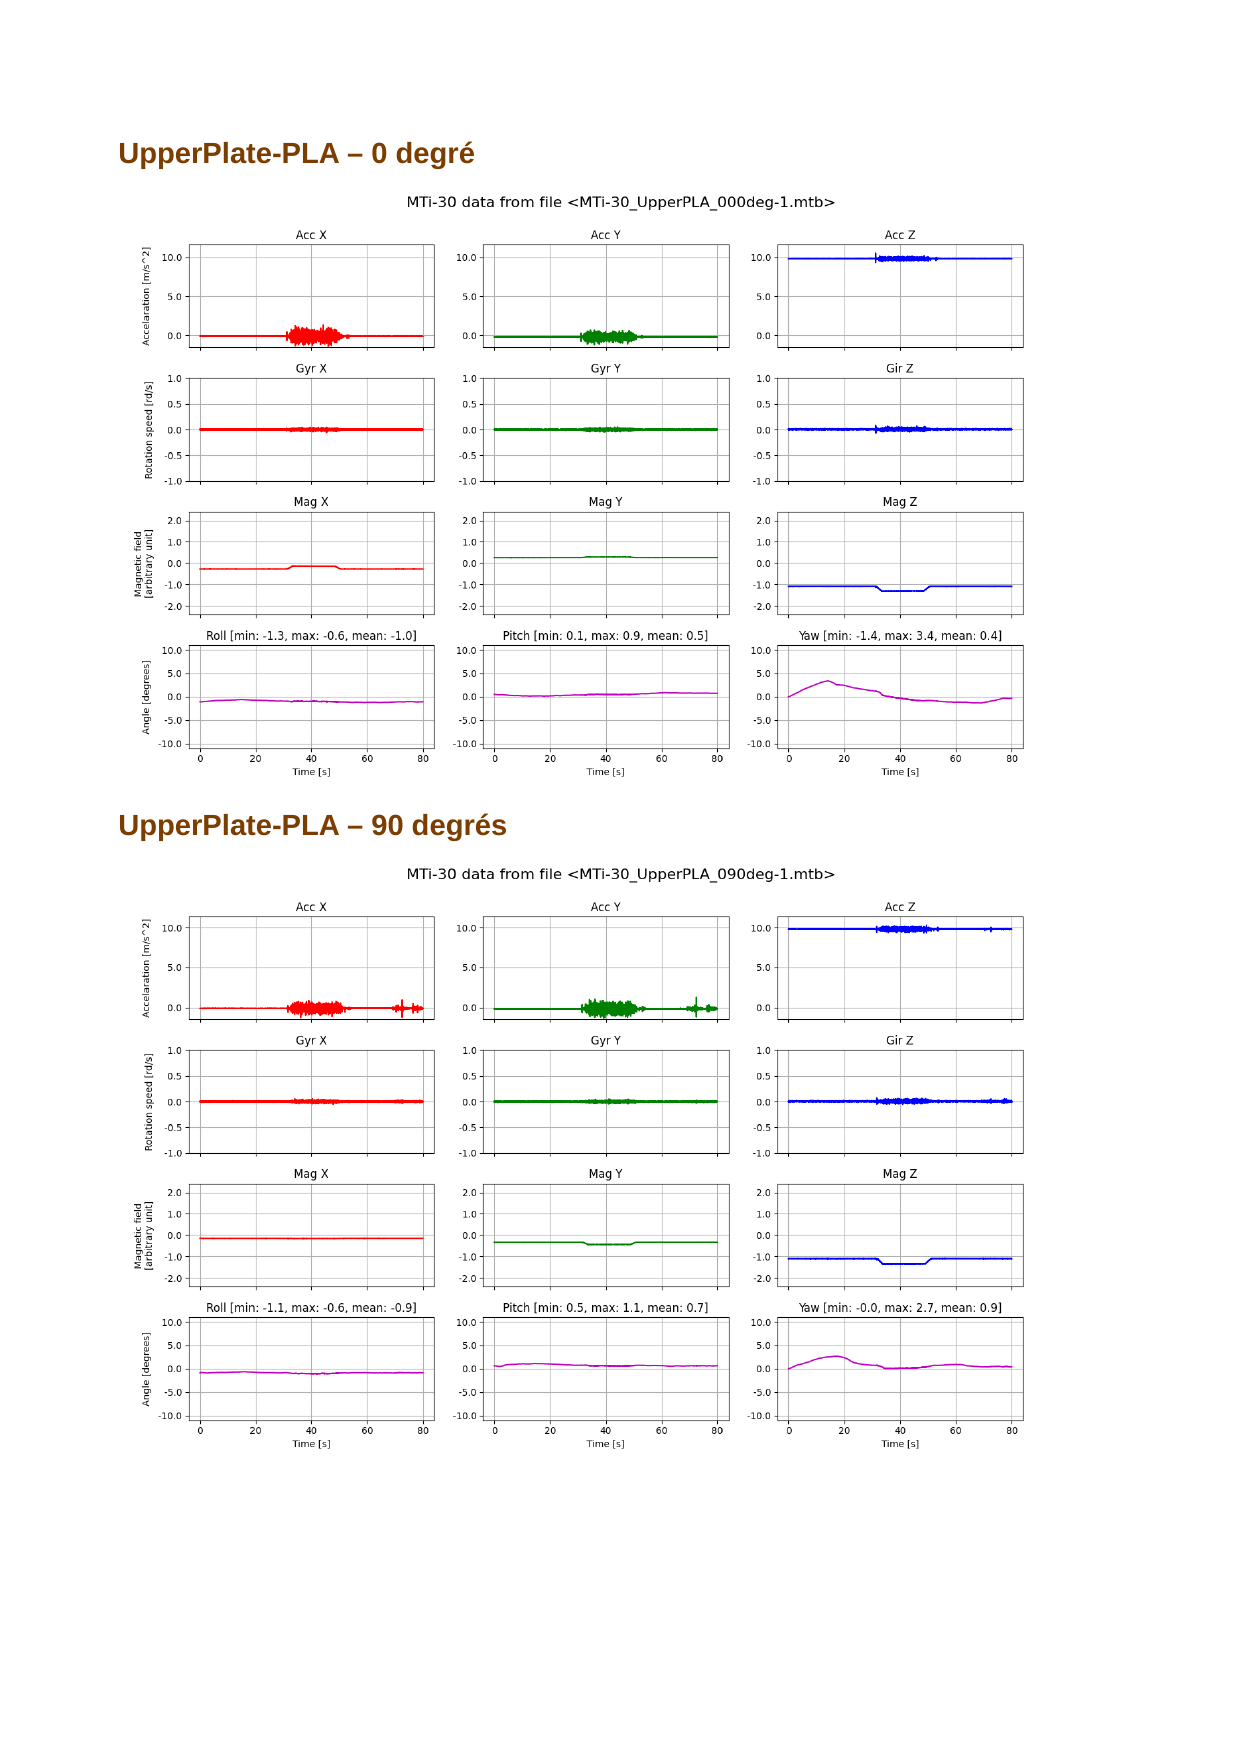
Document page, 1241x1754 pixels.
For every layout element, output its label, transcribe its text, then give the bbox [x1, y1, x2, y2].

subtitle UpperPlate-PLA – 90 degrés [118, 808, 1122, 842]
subtitle UpperPlate-PLA – 0 degré [118, 136, 1122, 169]
picture [118, 184, 1123, 787]
picture [118, 856, 1123, 1459]
